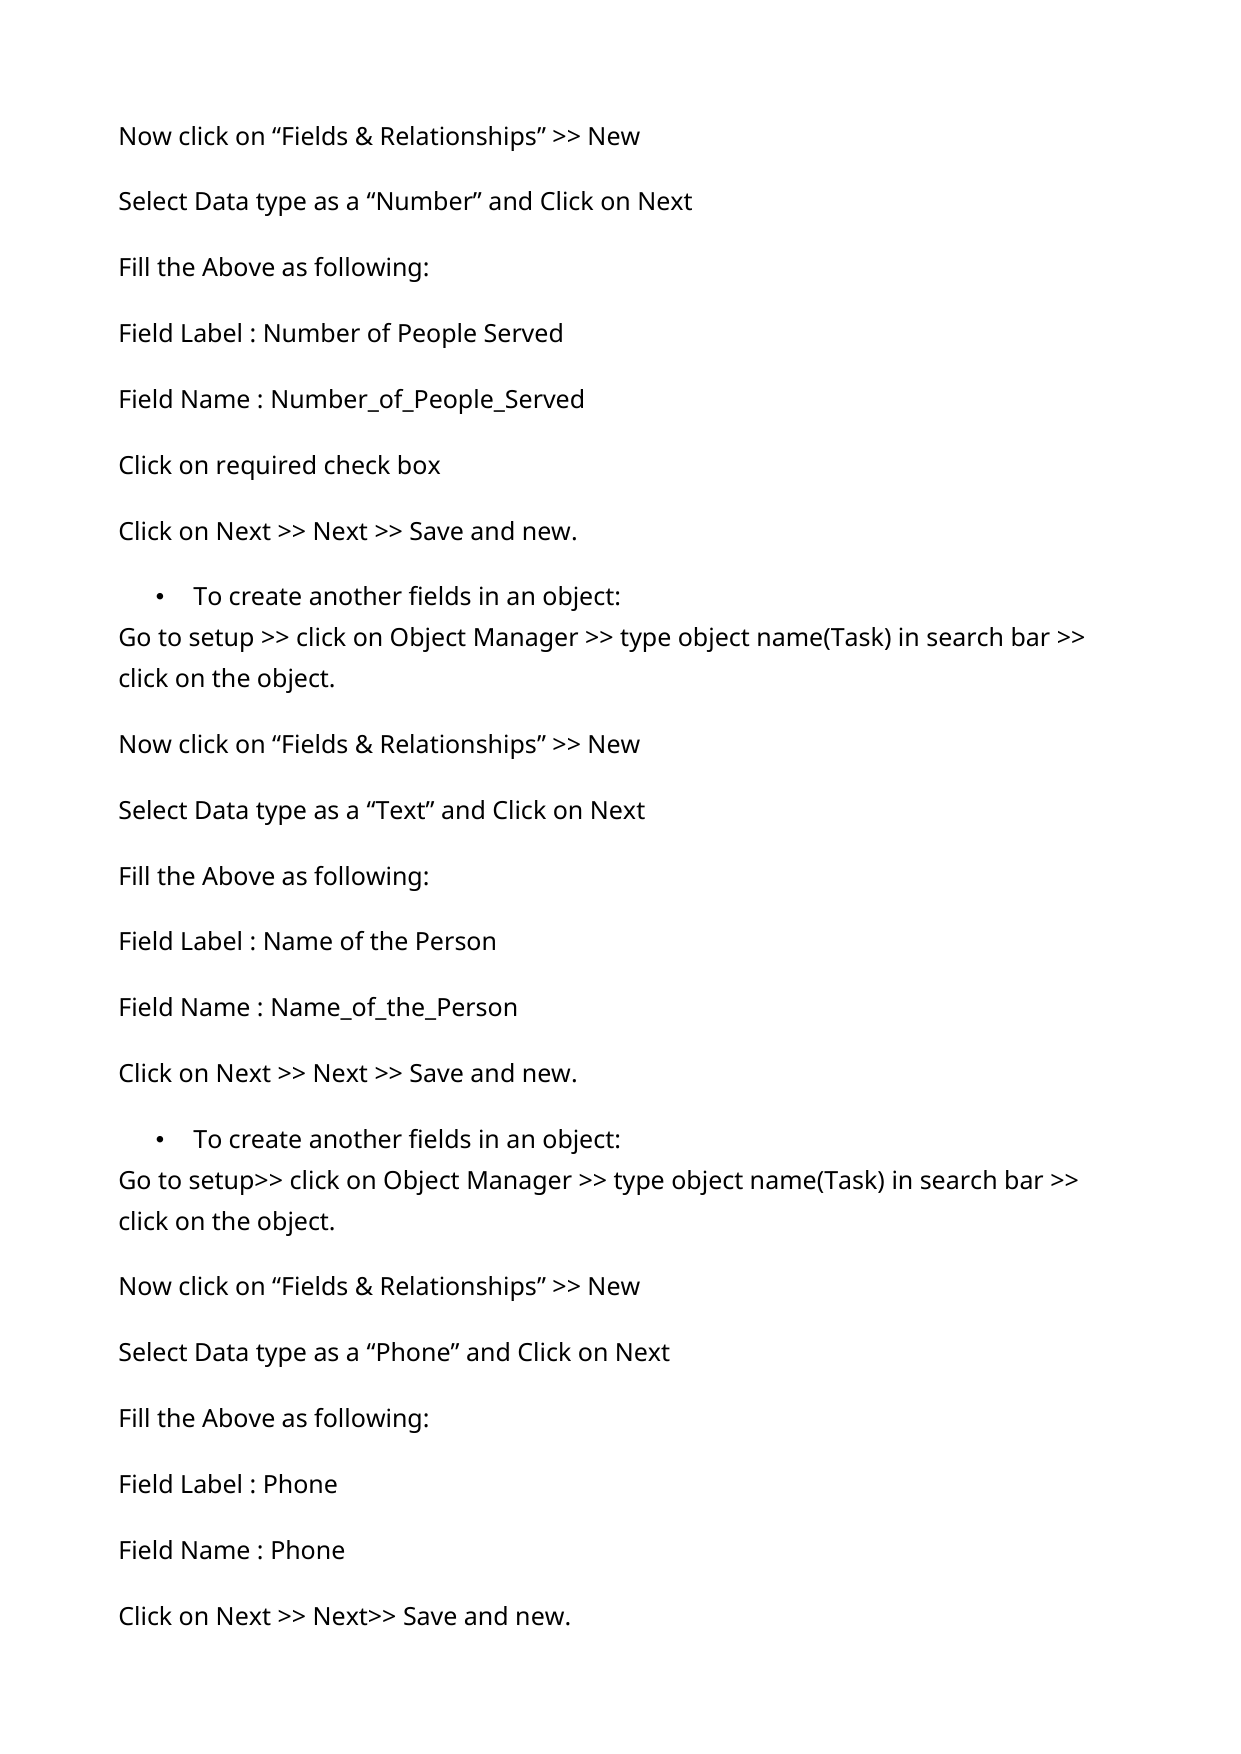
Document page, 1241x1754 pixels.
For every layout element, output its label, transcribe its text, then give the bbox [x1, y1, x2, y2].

text Select Data type as a “Text” and Click on Next [118, 792, 1122, 826]
list To create another fields in an object: [156, 1121, 1122, 1156]
text Fill the Above as following: [118, 1401, 1122, 1435]
text Field Name : Phone [118, 1532, 1122, 1566]
text Now click on “Fields & Relationships” >> New [118, 1269, 1122, 1303]
text Fill the Above as following: [118, 250, 1122, 284]
text Field Name : Number_of_People_Served [118, 381, 1122, 416]
text Click on Next >> Next >> Save and new. [118, 1056, 1122, 1090]
list To create another fields in an object: [156, 579, 1122, 613]
text Click on required check box [118, 447, 1122, 481]
text Select Data type as a “Phone” and Click on Next [118, 1335, 1122, 1369]
text Now click on “Fields & Relationships” >> New [118, 118, 1122, 152]
text Field Label : Number of People Served [118, 316, 1122, 350]
text Click on Next >> Next>> Save and new. [118, 1598, 1122, 1632]
text Click on Next >> Next >> Save and new. [118, 513, 1122, 547]
text Field Label : Name of the Person [118, 924, 1122, 958]
text Select Data type as a “Number” and Click on Next [118, 184, 1122, 218]
text Fill the Above as following: [118, 858, 1122, 892]
text Field Label : Phone [118, 1466, 1122, 1501]
text Now click on “Fields & Relationships” >> New [118, 726, 1122, 761]
text Go to setup>> click on Object Manager >> type object name(Task) in search bar >> click on the object. [118, 1162, 1122, 1237]
text Go to setup >> click on Object Manager >> type object name(Task) in search bar >> click on the object. [118, 620, 1122, 695]
text Field Name : Name_of_the_Person [118, 990, 1122, 1024]
